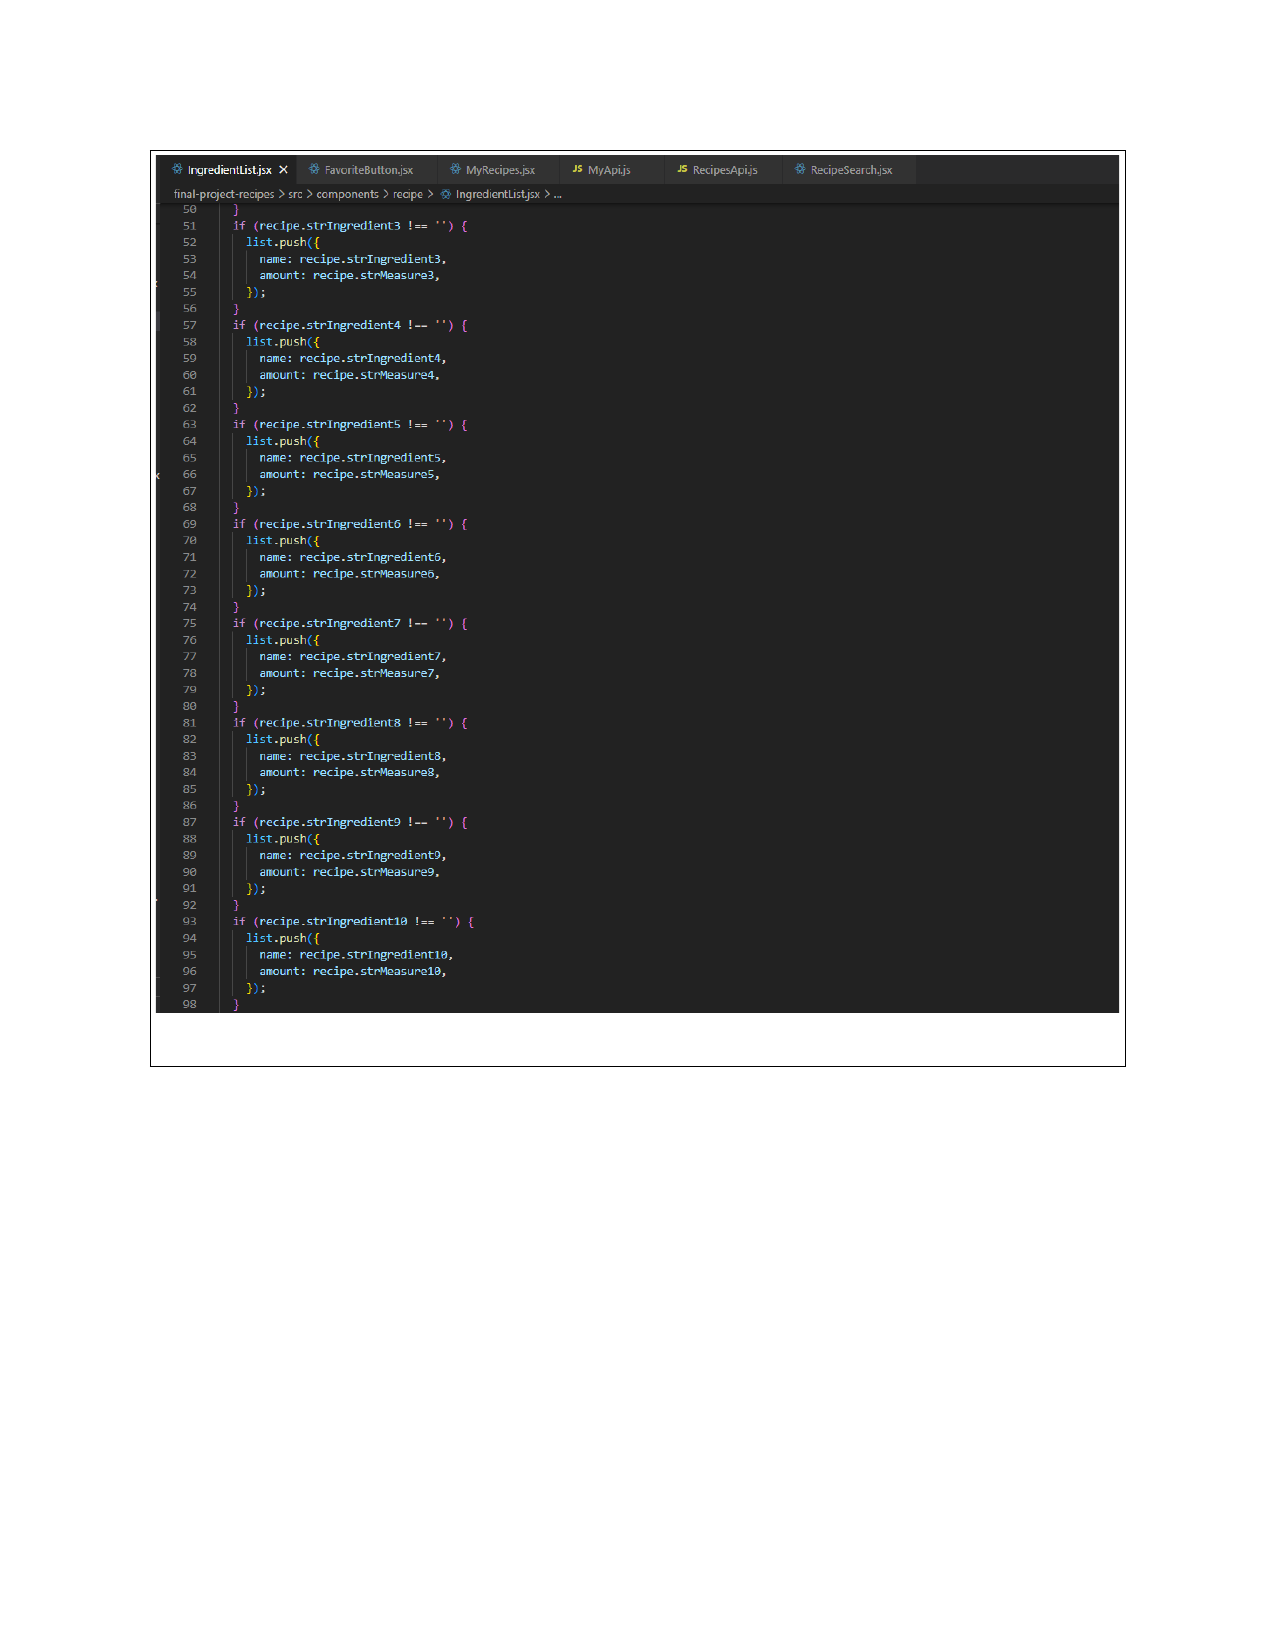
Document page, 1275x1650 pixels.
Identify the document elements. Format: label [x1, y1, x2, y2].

table_cell [151, 151, 1125, 1066]
picture [155, 155, 1120, 1013]
